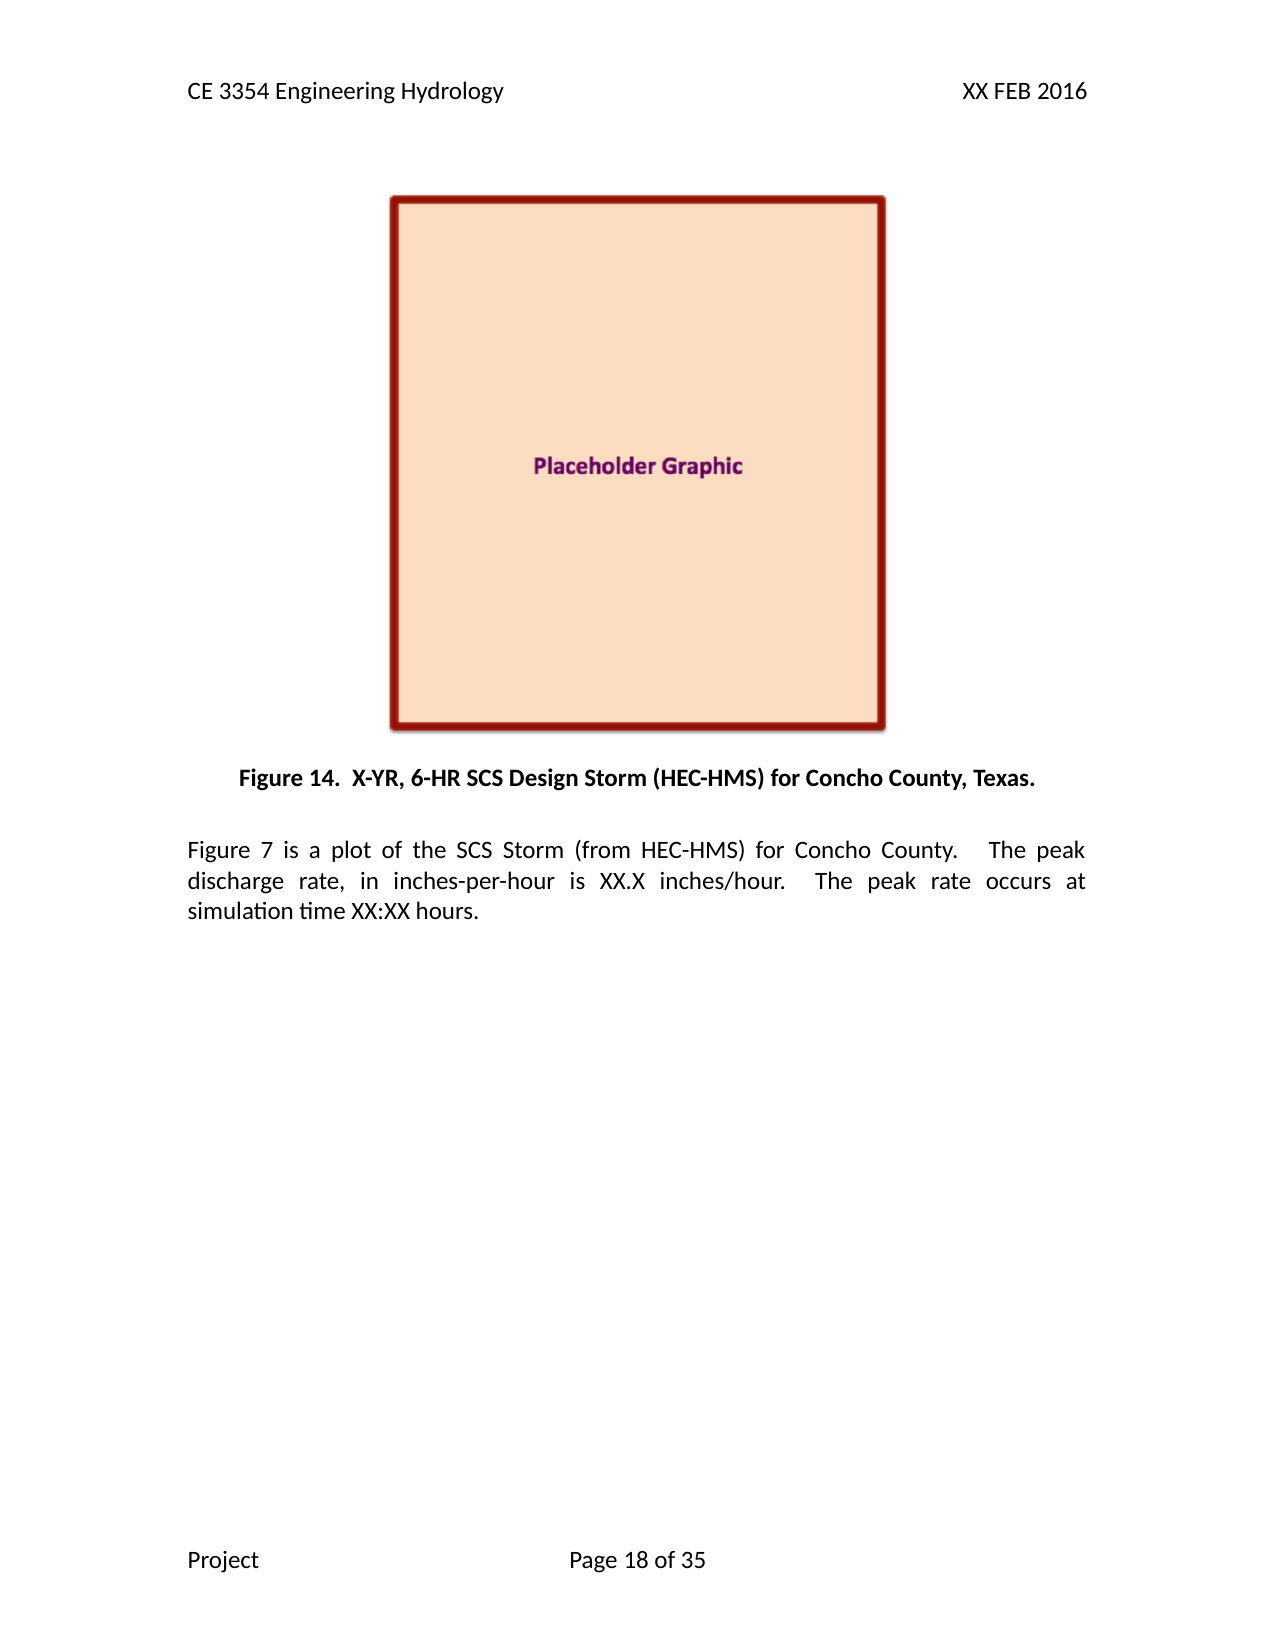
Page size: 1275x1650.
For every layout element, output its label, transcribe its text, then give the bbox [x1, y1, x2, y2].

text Figure 14. X-YR, 6-HR SCS Design Storm (HEC-HMS) for Concho County, Texas. [187, 762, 1087, 793]
picture [370, 150, 903, 748]
text Figure 7 is a plot of the SCS Storm (from HEC-HMS) for Concho County. The peak discharge rate, in inches-per-hour is XX.X inches/hour. The peak rate occurs at simulation time XX:XX hours. [187, 834, 1087, 926]
